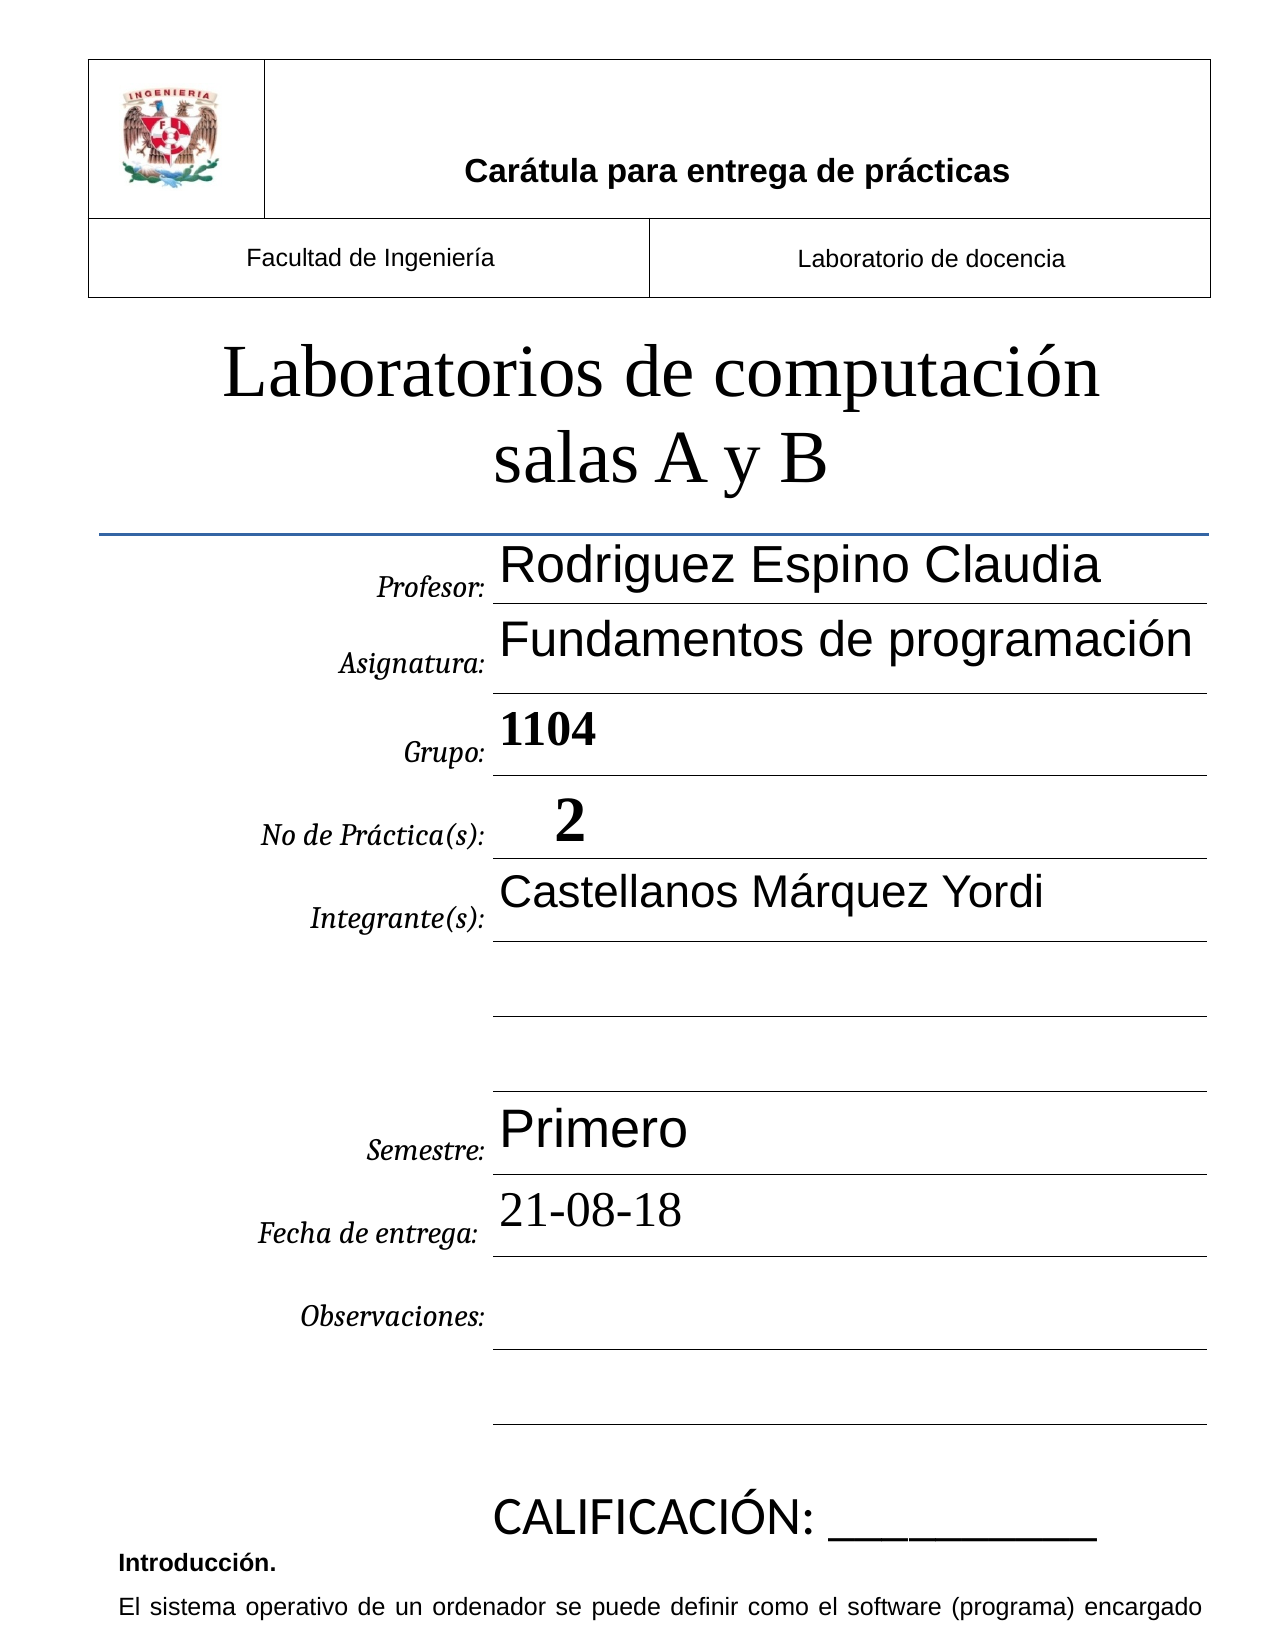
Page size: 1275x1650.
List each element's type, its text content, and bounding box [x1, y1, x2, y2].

table_cell [118, 1016, 493, 1091]
table_cell [493, 1017, 1207, 1091]
table_cell [493, 1350, 1207, 1424]
table_cell [493, 1257, 1207, 1349]
table_cell Grupo: [118, 693, 493, 775]
table_cell Asignatura: [118, 603, 493, 692]
table_cell [493, 942, 1207, 1016]
table_header Profesor: [118, 536, 493, 603]
table_cell 1104 [493, 694, 1207, 775]
table_cell Fecha de entrega: [118, 1174, 493, 1256]
table_cell Facultad de Ingeniería [89, 219, 649, 297]
table_header [493, 528, 1207, 533]
table_cell Primero [493, 1092, 1207, 1174]
table_cell Fundamentos de programación [493, 604, 1207, 692]
table_cell Semestre: [118, 1091, 493, 1174]
table_header [89, 60, 264, 217]
text Laboratorios de computación [118, 326, 1205, 413]
table_cell 21-08-18 [493, 1175, 1207, 1256]
table_cell 2 [493, 776, 1207, 858]
text CALIFICACIÓN: __________ [118, 1482, 1205, 1548]
table_cell [118, 1349, 493, 1424]
table_cell Observaciones: [118, 1256, 493, 1349]
table_cell [118, 941, 493, 1016]
table_header [118, 528, 493, 533]
text El sistema operativo de un ordenador se puede definir como el software (programa) encargado [118, 1591, 1205, 1620]
table_cell Integrante(s): [118, 858, 493, 941]
table_header Rodriguez Espino Claudia [493, 536, 1207, 603]
table_header Carátula para entrega de prácticas [265, 60, 1210, 217]
table_cell Castellanos Márquez Yordi [493, 859, 1207, 941]
table_cell Laboratorio de docencia [650, 219, 1210, 297]
text Introducción. [118, 1548, 1205, 1577]
table_cell No de Práctica(s): Primer [118, 775, 493, 858]
text salas A y B [118, 413, 1205, 499]
